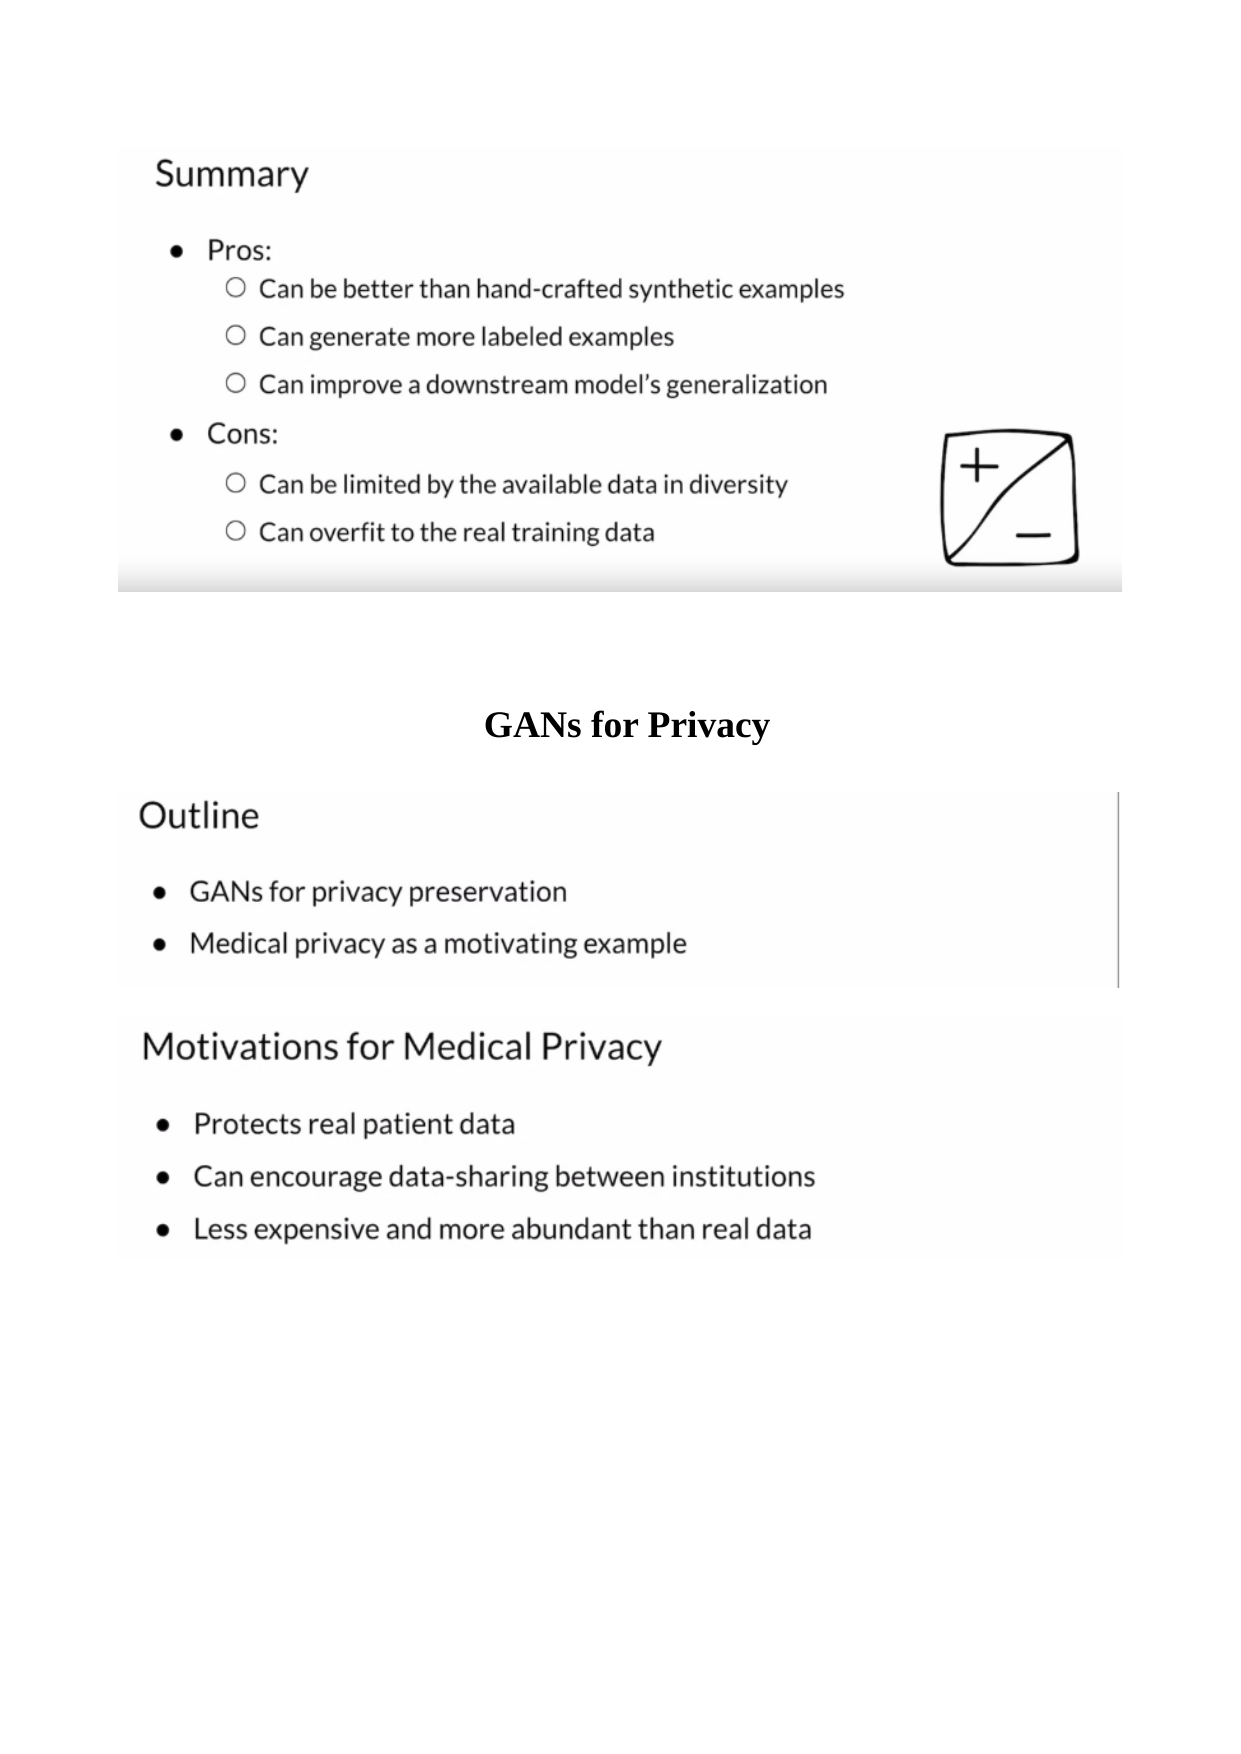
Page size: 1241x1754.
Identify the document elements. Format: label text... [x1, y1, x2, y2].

picture [118, 146, 1123, 592]
subtitle GANs for Privacy [118, 703, 1122, 746]
picture [118, 792, 1123, 988]
picture [118, 1016, 1123, 1259]
